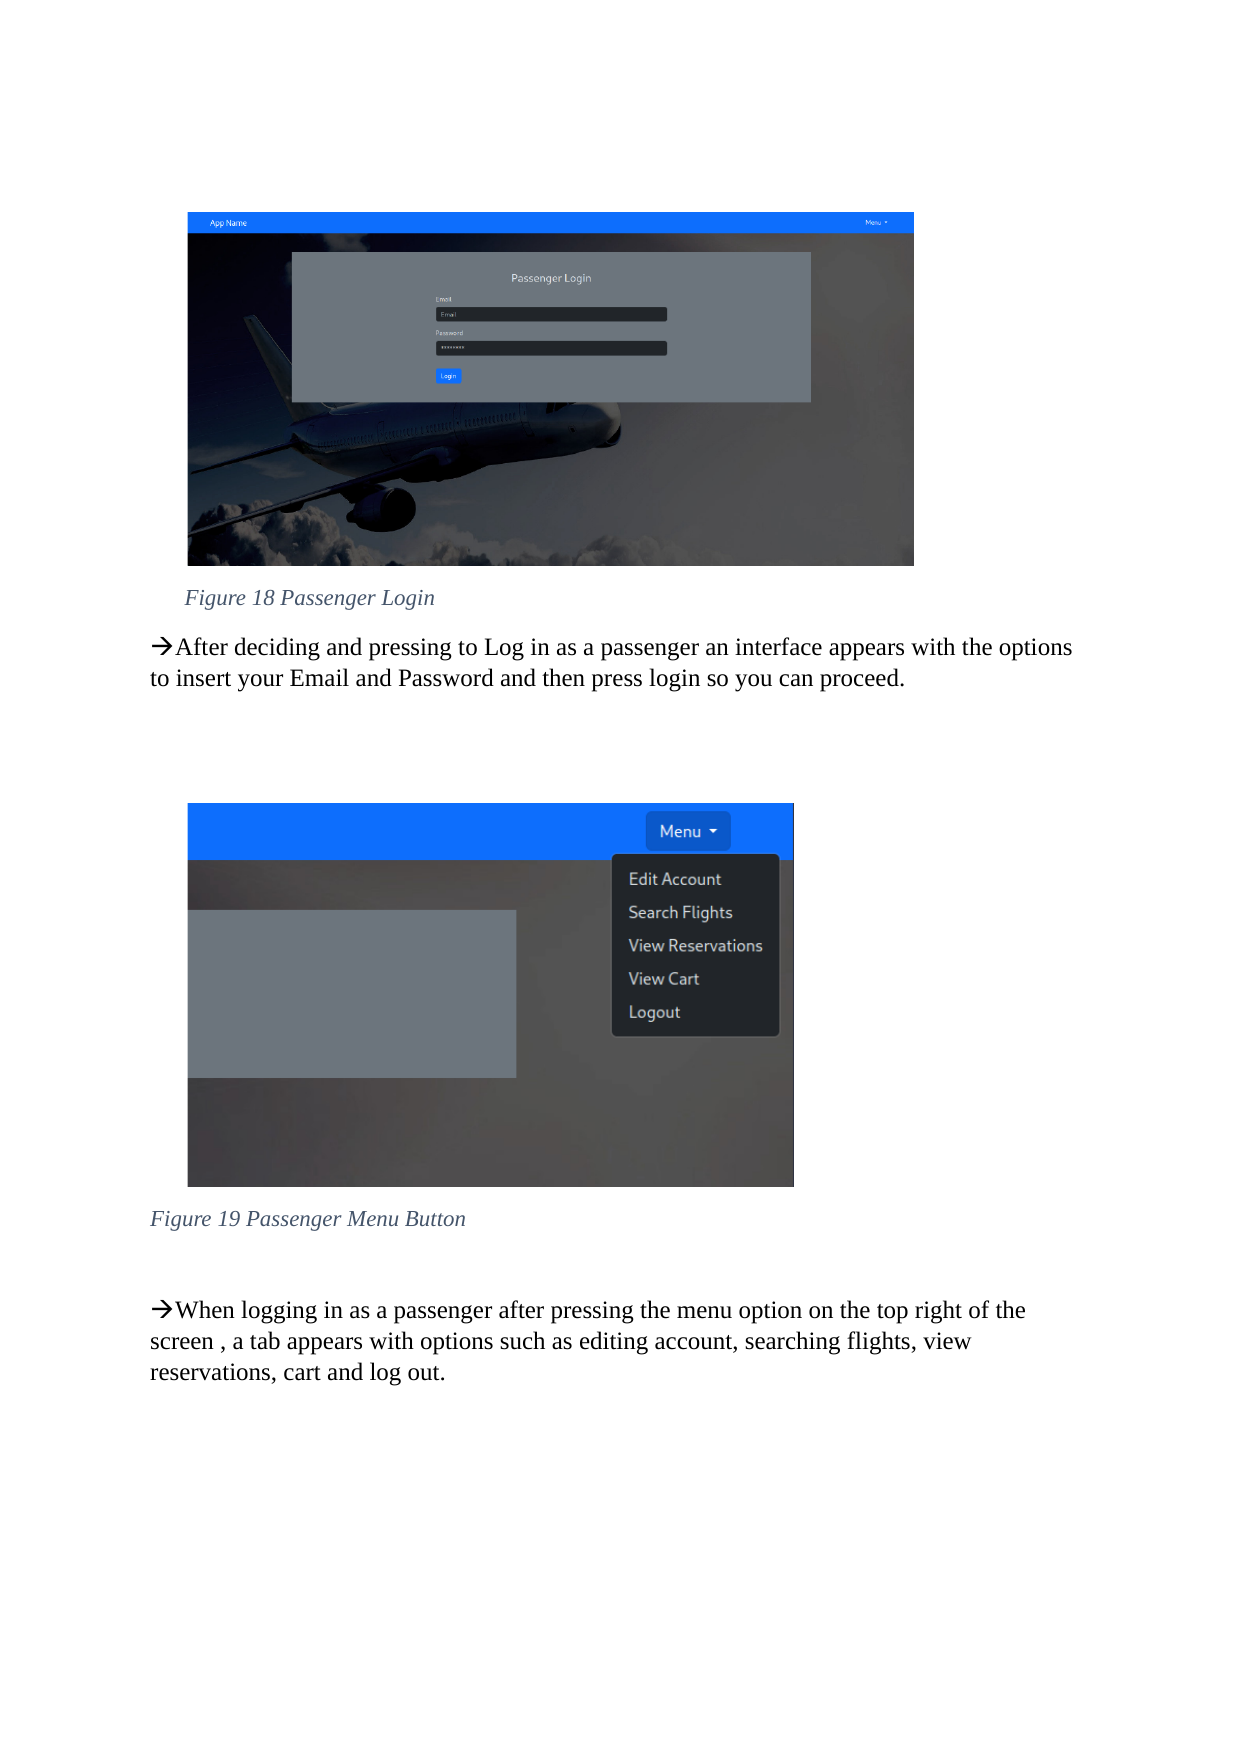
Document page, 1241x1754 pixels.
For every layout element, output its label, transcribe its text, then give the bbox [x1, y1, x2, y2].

picture [187, 212, 914, 566]
text When logging in as a passenger after pressing the menu option on the top right of the screen , a tab appears with options such as editing account, searching flights, view reservations, cart and log out. [150, 1295, 1090, 1386]
text Figure 19 Passenger Menu Button [150, 1205, 1090, 1232]
text After deciding and pressing to Log in as a passenger an interface appears with the options to insert your Email and Password and then press login so you can proceed. [150, 632, 1090, 691]
text Figure 18 Passenger Login [150, 584, 1090, 611]
picture [187, 803, 794, 1187]
